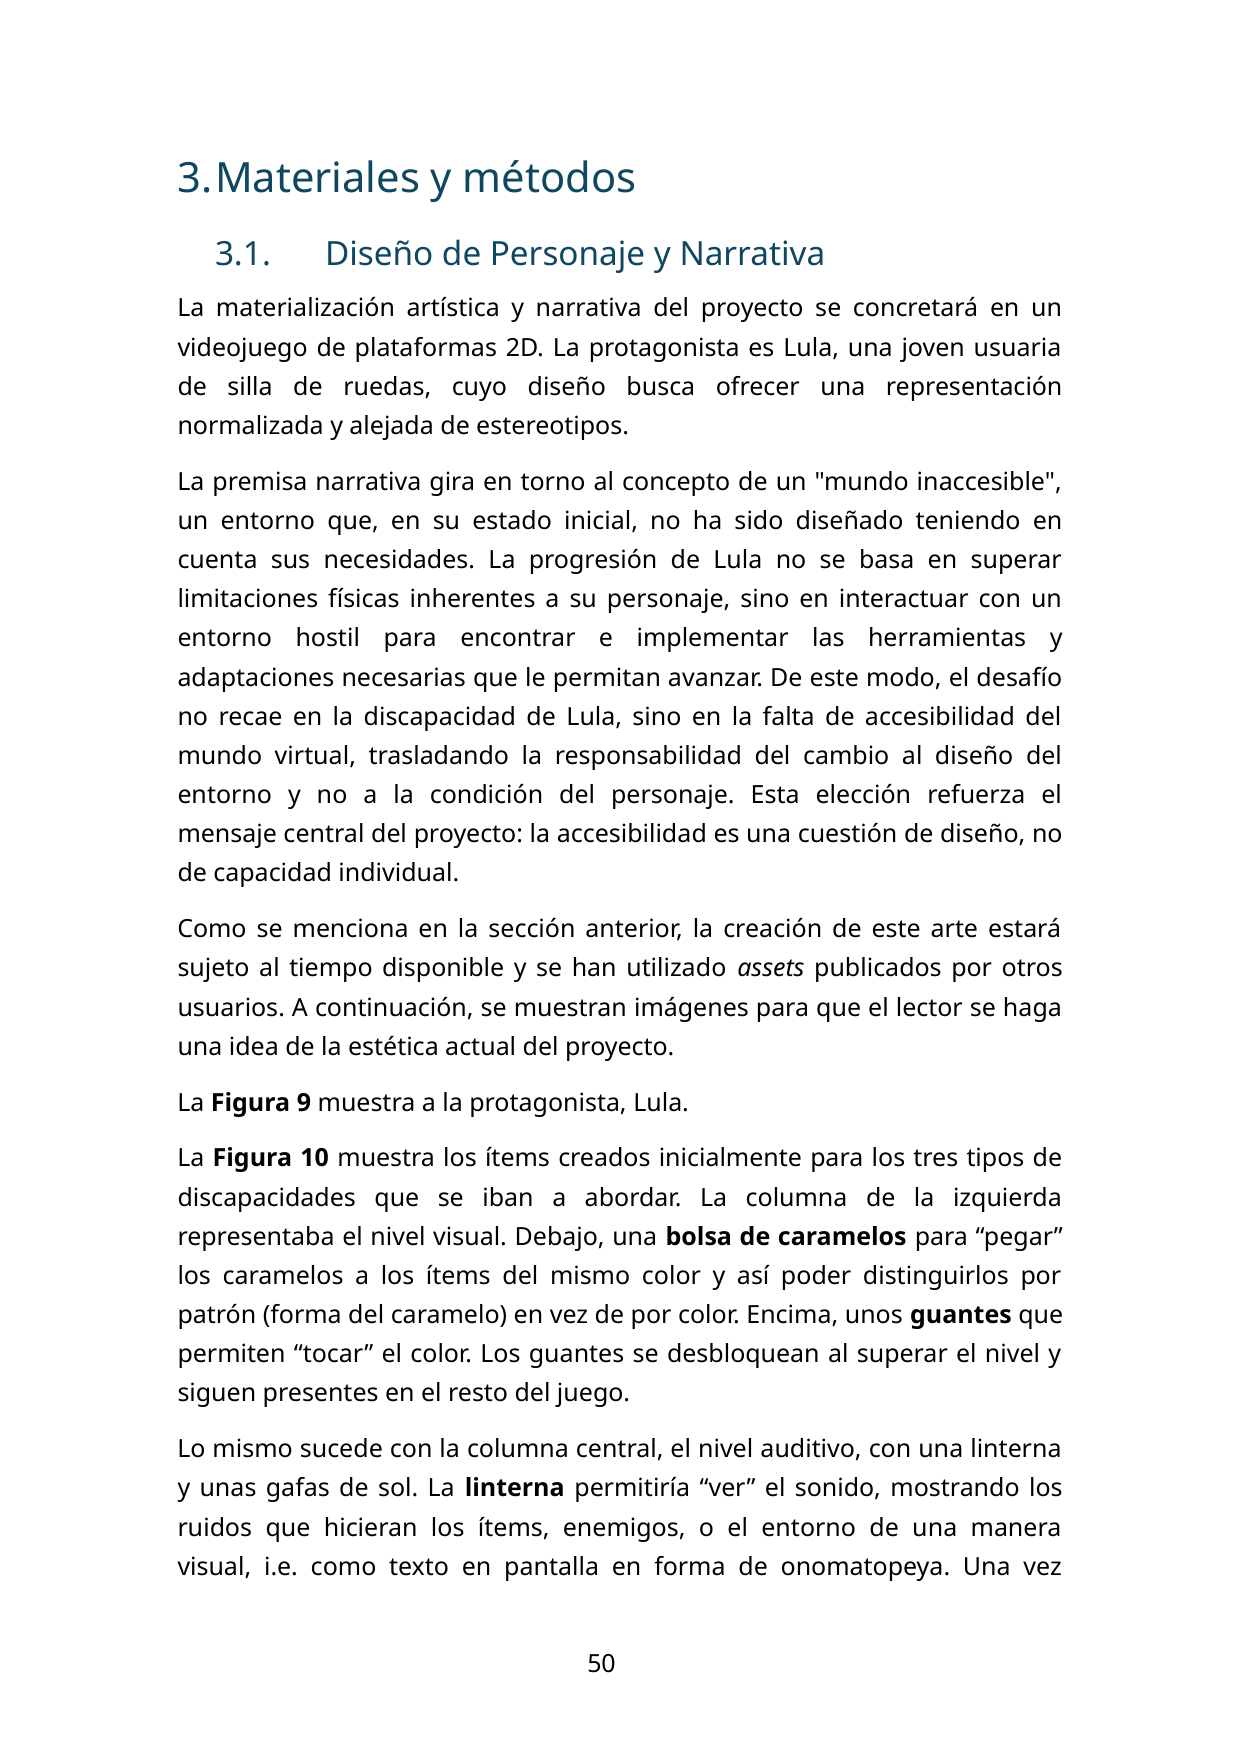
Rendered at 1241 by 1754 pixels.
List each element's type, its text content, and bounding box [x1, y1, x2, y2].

text Como se menciona en la sección anterior, la creación de este arte estará sujeto al tiempo disponible y se han utilizado assets publicados por otros usuarios. A continuación, se muestran imágenes para que el lector se haga una idea de la estética actual del proyecto. [177, 911, 1063, 1062]
text Lo mismo sucede con la columna central, el nivel auditivo, con una linterna y unas gafas de sol. La linterna permitiría “ver” el sonido, mostrando los ruidos que hicieran los ítems, enemigos, o el entorno de una manera visual, i.e. como texto en pantalla en forma de onomatopeya. Una vez [177, 1431, 1063, 1582]
subtitle Diseño de Personaje y Narrativa [215, 229, 1063, 275]
text La Figura 10 muestra los ítems creados inicialmente para los tres tipos de discapacidades que se iban a abordar. La columna de la izquierda representaba el nivel visual. Debajo, una bolsa de caramelos para “pegar” los caramelos a los ítems del mismo color y así poder distinguirlos por patrón (forma del caramelo) en vez de por color. Encima, unos guantes que permiten “tocar” el color. Los guantes se desbloquean al superar el nivel y siguen presentes en el resto del juego. [177, 1140, 1063, 1409]
text La materialización artística y narrativa del proyecto se concretará en un videojuego de plataformas 2D. La protagonista es Lula, una joven usuaria de silla de ruedas, cuyo diseño busca ofrecer una representación normalizada y alejada de estereotipos. [177, 290, 1063, 442]
text La premisa narrativa gira en torno al concepto de un "mundo inaccesible", un entorno que, en su estado inicial, no ha sido diseñado teniendo en cuenta sus necesidades. La progresión de Lula no se basa en superar limitaciones físicas inherentes a su personaje, sino en interactuar con un entorno hostil para encontrar e implementar las herramientas y adaptaciones necesarias que le permitan avanzar. De este modo, el desafío no recae en la discapacidad de Lula, sino en la falta de accesibilidad del mundo virtual, trasladando la responsabilidad del cambio al diseño del entorno y no a la condición del personaje. Esta elección refuerza el mensaje central del proyecto: la accesibilidad es una cuestión de diseño, no de capacidad individual. [177, 463, 1063, 889]
text La Figura 9 muestra a la protagonista, Lula. [177, 1084, 1063, 1118]
list Materiales y métodos [177, 148, 1063, 204]
